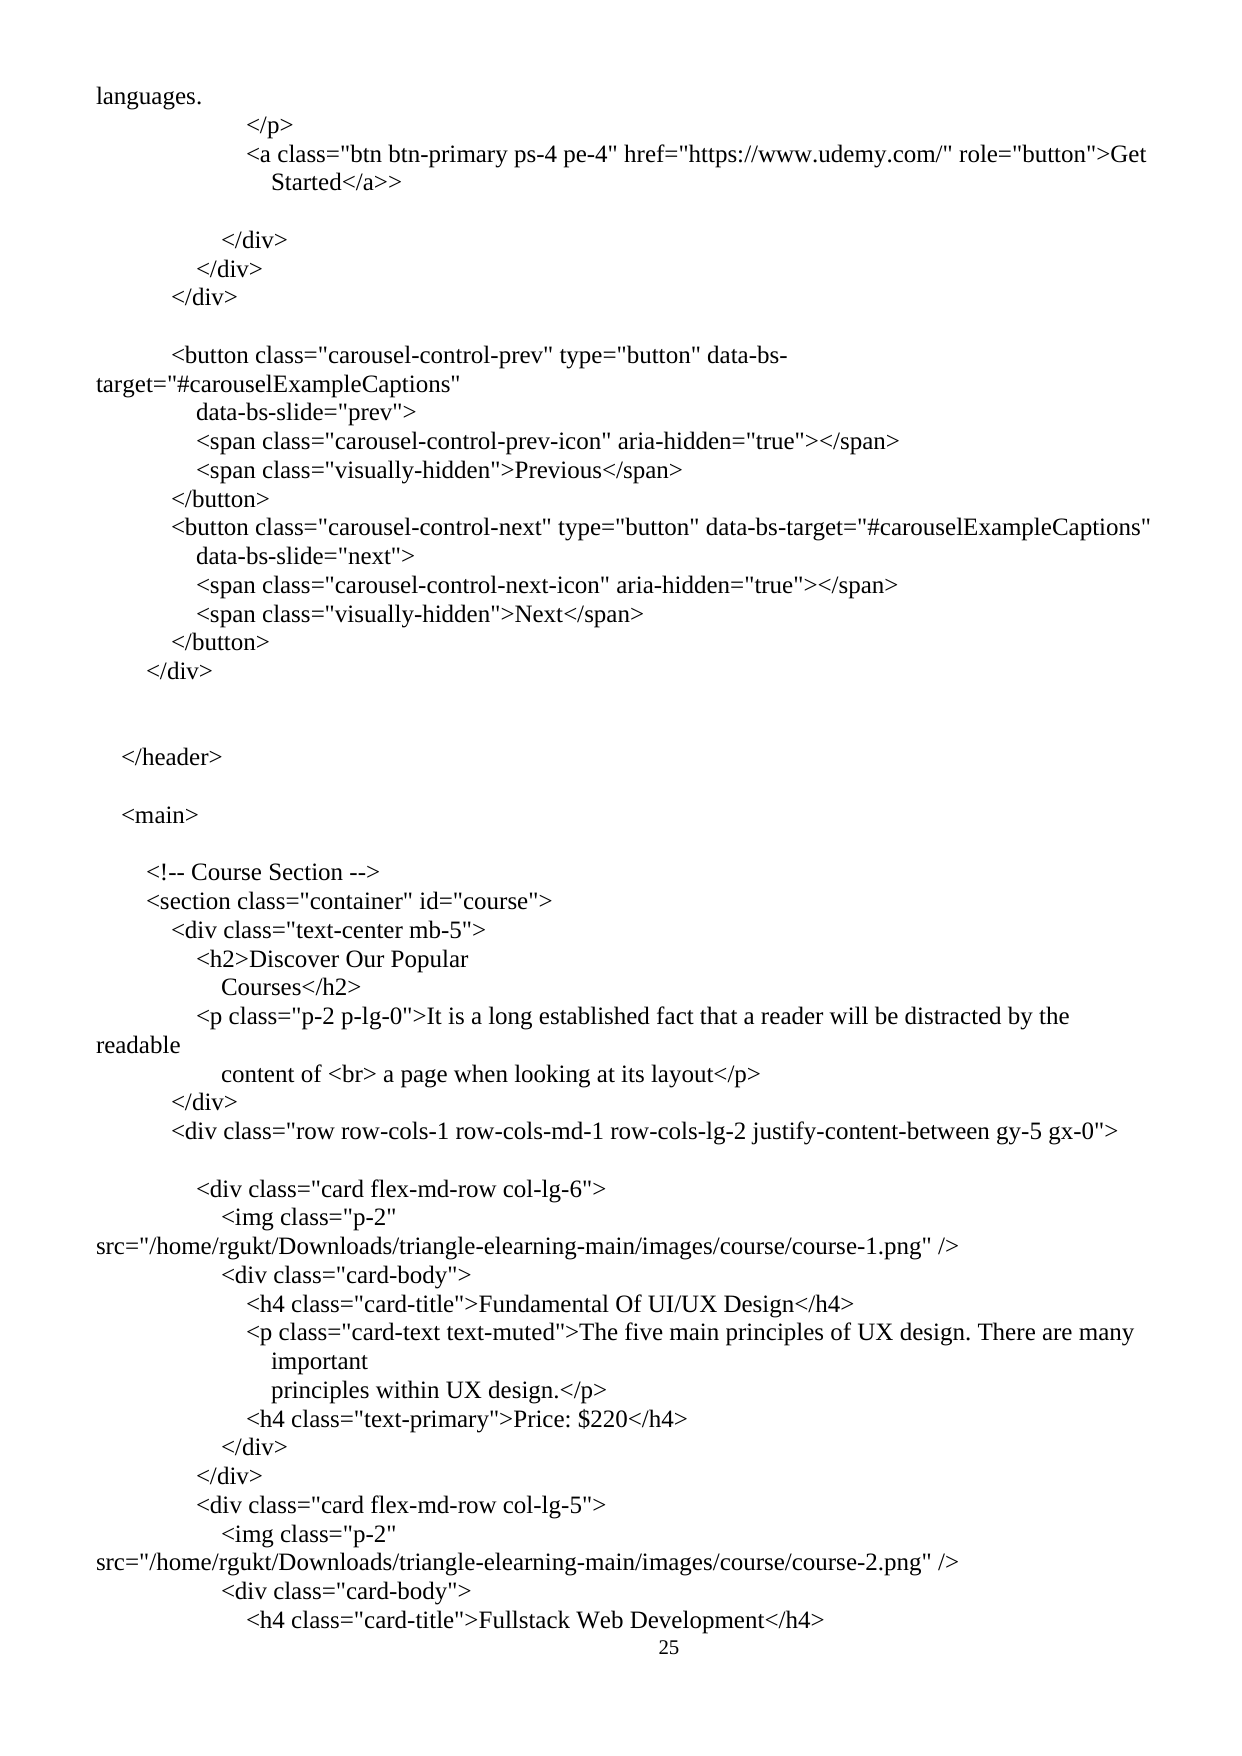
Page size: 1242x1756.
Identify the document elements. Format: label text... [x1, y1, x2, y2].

text <div class="card-body"> [96, 1576, 1152, 1605]
text <section class="container" id="course"> [96, 886, 1152, 915]
text data-bs-slide="next"> [96, 541, 1152, 570]
text <h4 class="text-primary">Price: $220</h4> [96, 1404, 1152, 1432]
text <img class="p-2" src="/home/rgukt/Downloads/triangle-elearning-main/images/course/course-2.png" /> [96, 1519, 1152, 1576]
text <div class="text-center mb-5"> [96, 915, 1152, 944]
text <span class="carousel-control-next-icon" aria-hidden="true"></span> [96, 570, 1152, 599]
text <h4 class="card-title">Fundamental Of UI/UX Design</h4> [96, 1289, 1152, 1317]
text principles within UX design.</p> [96, 1375, 1152, 1404]
text <button class="carousel-control-next" type="button" data-bs-target="#carouselExampleCaptions" [96, 512, 1152, 541]
text <p class="card-text text-muted">The five main principles of UX design. There are many [96, 1317, 1152, 1346]
text </p> [96, 110, 1152, 139]
text <span class="visually-hidden">Next</span> [96, 599, 1152, 627]
text </div> [96, 1432, 1152, 1461]
text </div> [96, 225, 1152, 254]
text </div> [96, 656, 1152, 685]
text <span class="visually-hidden">Previous</span> [96, 455, 1152, 484]
text content of <br> a page when looking at its layout</p> [96, 1059, 1152, 1087]
text <a class="btn btn-primary ps-4 pe-4" href="https://www.udemy.com/" role="button">Get [96, 139, 1152, 167]
text <p class="p-2 p-lg-0">It is a long established fact that a reader will be distracted by the readable [96, 1001, 1152, 1059]
text <div class="card flex-md-row col-lg-6"> [96, 1174, 1152, 1202]
text languages. [96, 81, 1152, 110]
text <img class="p-2" src="/home/rgukt/Downloads/triangle-elearning-main/images/course/course-1.png" /> [96, 1202, 1152, 1260]
text <button class="carousel-control-prev" type="button" data-bs-target="#carouselExampleCaptions" [96, 340, 1152, 397]
text <div class="card flex-md-row col-lg-5"> [96, 1490, 1152, 1519]
text <span class="carousel-control-prev-icon" aria-hidden="true"></span> [96, 426, 1152, 455]
text </header> [96, 742, 1152, 771]
text </button> [96, 484, 1152, 512]
text important [96, 1346, 1152, 1375]
text </div> [96, 1461, 1152, 1490]
text <main> [96, 800, 1152, 829]
text <h4 class="card-title">Fullstack Web Development</h4> [96, 1605, 1152, 1634]
text Started</a>> [96, 167, 1152, 196]
text data-bs-slide="prev"> [96, 397, 1152, 426]
text </div> [96, 1087, 1152, 1116]
text </div> [96, 254, 1152, 282]
text Courses</h2> [96, 972, 1152, 1001]
text </div> [96, 282, 1152, 311]
text <div class="card-body"> [96, 1260, 1152, 1289]
text <div class="row row-cols-1 row-cols-md-1 row-cols-lg-2 justify-content-between gy-5 gx-0"> [96, 1116, 1152, 1145]
text <!-- Course Section --> [96, 857, 1152, 886]
text </button> [96, 627, 1152, 656]
text <h2>Discover Our Popular [96, 944, 1152, 972]
